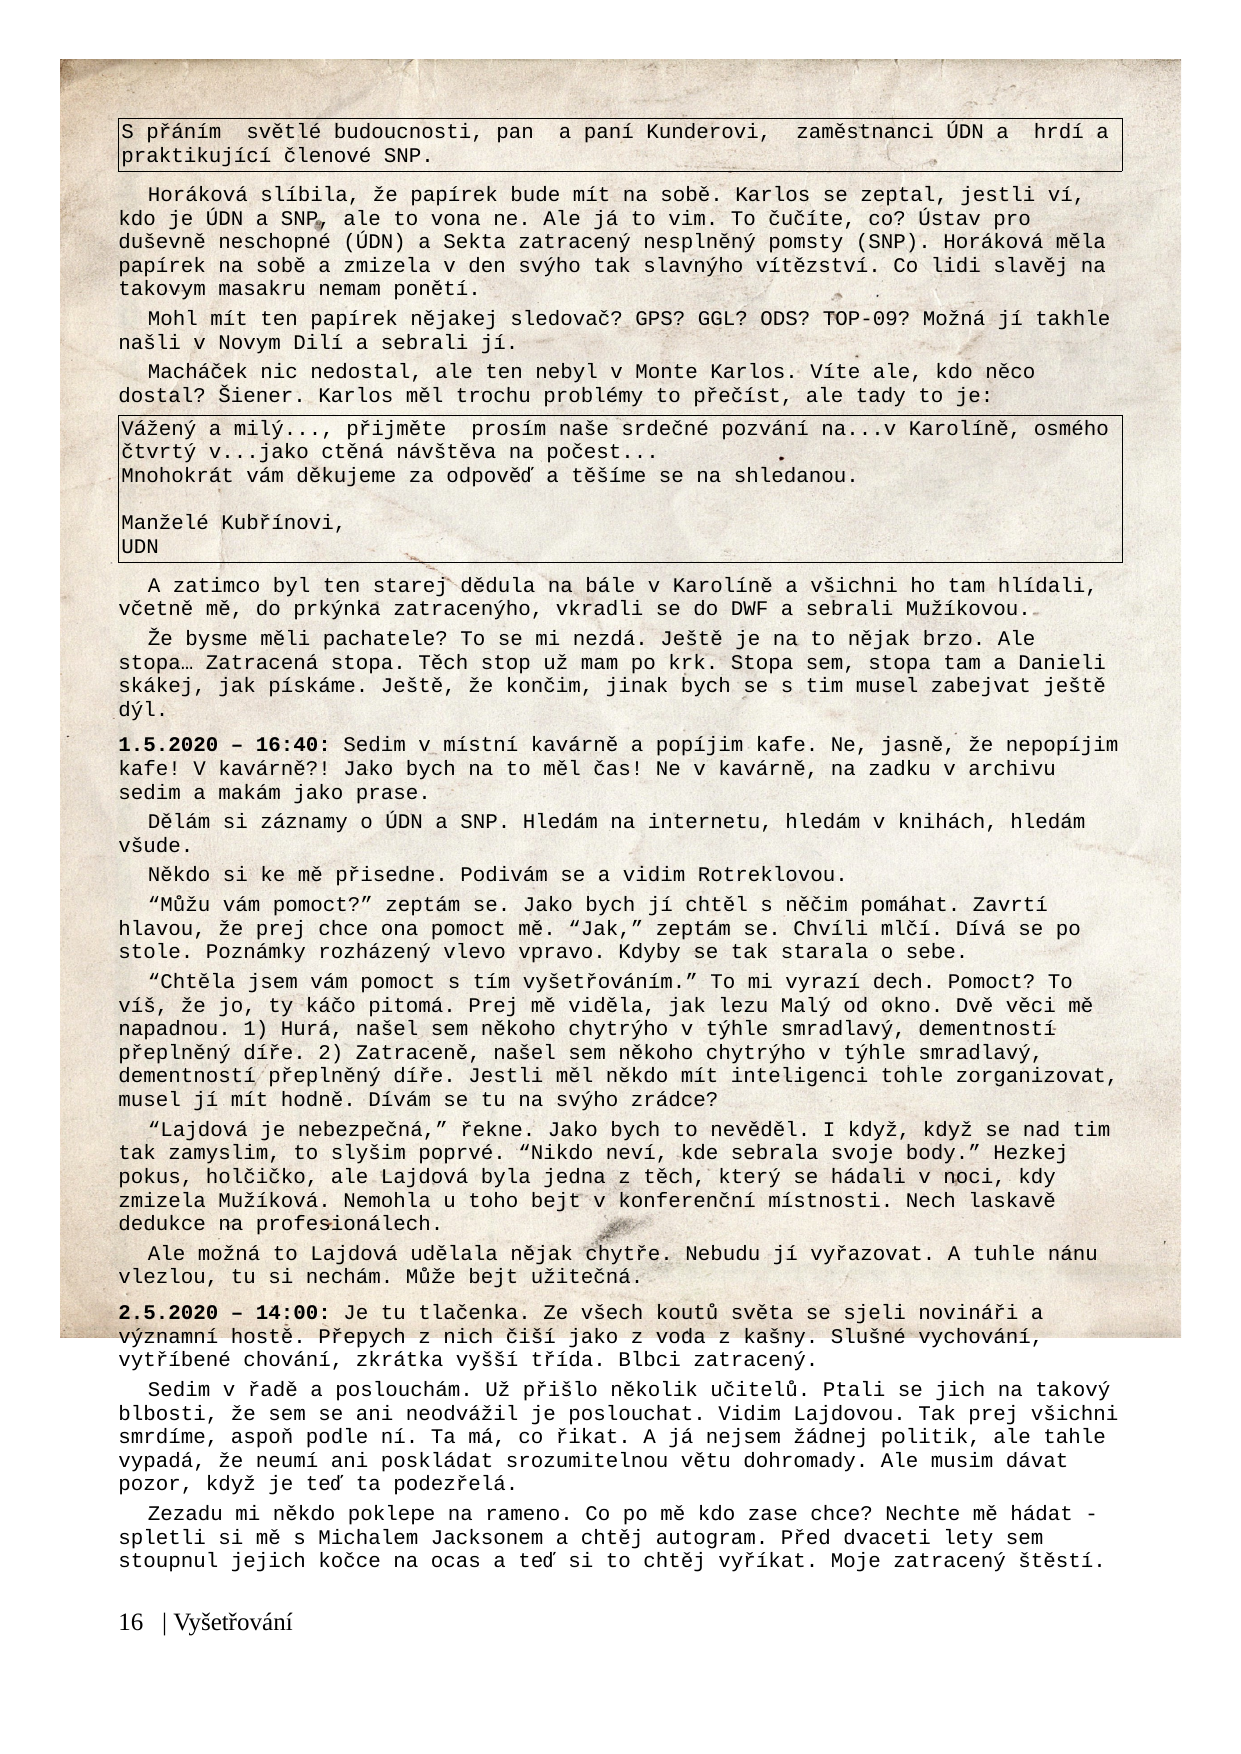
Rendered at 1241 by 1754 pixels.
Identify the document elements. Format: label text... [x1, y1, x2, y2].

text Že bysme měli pachatele? To se mi nezdá. Ještě je na to nějak brzo. Ale stopa… Zatracená stopa. Těch stop už mam po krk. Stopa sem, stopa tam a Danieli skákej, jak pískáme. Ještě, že končim, jinak bych se s tim musel zabejvat ještě dýl. [118, 628, 1122, 723]
text praktikující členové SNP. [119, 142, 1122, 171]
text Macháček nic nedostal, ale ten nebyl v Monte Karlos. Víte ale, kdo něco dostal? Šiener. Karlos měl trochu problémy to přečíst, ale tady to je: [118, 361, 1122, 408]
text Někdo si ke mě přisedne. Podivám se a vidim Rotreklovou. [118, 864, 1122, 888]
text Mnohokrát vám děkujeme za odpověď a těšíme se na shledanou. [119, 462, 1122, 485]
text Manželé Kubřínovi, [119, 509, 1122, 533]
text “Můžu vám pomoct?” zeptám se. Jako bych jí chtěl s něčim pomáhat. Zavrtí hlavou, že prej chce ona pomoct mě. “Jak,” zeptám se. Chvíli mlčí. Dívá se po stole. Poznámky rozházený vlevo vpravo. Kdyby se tak starala o sebe. [118, 894, 1122, 965]
text Mohl mít ten papírek nějakej sledovač? GPS? GGL? ODS? TOP-09? Možná jí takhle našli v Novym Dilí a sebrali jí. [118, 308, 1122, 355]
text 1.5.2020 – 16:40: Sedim v místní kavárně a popíjim kafe. Ne, jasně, že nepopíjim kafe! V kavárně?! Jako bych na to měl čas! Ne v kavárně, na zadku v archivu sedim a makám jako prase. [118, 734, 1122, 805]
text Vážený a milý..., přijměte prosím naše srdečné pozvání na...v Karolíně, osmého čtvrtý v...jako ctěná návštěva na počest... [119, 416, 1122, 462]
text Dělám si záznamy o ÚDN a SNP. Hledám na internetu, hledám v knihách, hledám všude. [118, 811, 1122, 858]
text 2.5.2020 – 14:00: Je tu tlačenka. Ze všech koutů světa se sjeli novináři a významní hostě. Přepych z nich čiší jako z voda z kašny. Slušné vychování, vytříbené chování, zkrátka vyšší třída. Blbci zatracený. [118, 1302, 1122, 1373]
text Ale možná to Lajdová udělala nějak chytře. Nebudu jí vyřazovat. A tuhle nánu vlezlou, tu si nechám. Může bejt užitečná. [118, 1243, 1122, 1290]
text Horáková slíbila, že papírek bude mít na sobě. Karlos se zeptal, jestli ví, kdo je ÚDN a SNP, ale to vona ne. Ale já to vim. To čučíte, co? Ústav pro duševně neschopné (ÚDN) a Sekta zatracený nesplněný pomsty (SNP). Horáková měla papírek na sobě a zmizela v den svýho tak slavnýho vítězství. Co lidi slavěj na takovym masakru nemam ponětí. [118, 184, 1122, 302]
text Zezadu mi někdo poklepe na rameno. Co po mě kdo zase chce? Nechte mě hádat - spletli si mě s Michalem Jacksonem a chtěj autogram. Před dvaceti lety sem stoupnul jejich kočce na ocas a teď si to chtěj vyříkat. Moje zatracený štěstí. [118, 1503, 1122, 1574]
text S přáním světlé budoucnosti, pan a paní Kunderovi, zaměstnanci ÚDN a hrdí a [119, 119, 1122, 142]
text UDN [119, 533, 1122, 562]
text “Chtěla jsem vám pomoct s tím vyšetřováním.” To mi vyrazí dech. Pomoct? To víš, že jo, ty káčo pitomá. Prej mě viděla, jak lezu Malý od okno. Dvě věci mě napadnou. 1) Hurá, našel sem někoho chytrýho v týhle smradlavý, dementností přeplněný díře. 2) Zatraceně, našel sem někoho chytrýho v týhle smradlavý, dementností přeplněný díře. Jestli měl někdo mít inteligenci tohle zorganizovat, musel jí mít hodně. Dívám se tu na svýho zrádce? [118, 971, 1122, 1113]
text “Lajdová je nebezpečná,” řekne. Jako bych to nevěděl. I když, když se nad tim tak zamyslim, to slyšim poprvé. “Nikdo neví, kde sebrala svoje body.” Hezkej pokus, holčičko, ale Lajdová byla jedna z těch, který se hádali v noci, kdy zmizela Mužíková. Nemohla u toho bejt v konferenční místnosti. Nech laskavě dedukce na profesionálech. [118, 1119, 1122, 1237]
text Sedim v řadě a poslouchám. Už přišlo několik učitelů. Ptali se jich na takový blbosti, že sem se ani neodvážil je poslouchat. Vidim Lajdovou. Tak prej všichni smrdíme, aspoň podle ní. Ta má, co řikat. A já nejsem žádnej politik, ale tahle vypadá, že neumí ani poskládat srozumitelnou větu dohromady. Ale musim dávat pozor, když je teď ta podezřelá. [118, 1379, 1122, 1497]
text A zatimco byl ten starej dědula na bále v Karolíně a všichni ho tam hlídali, včetně mě, do prkýnka zatracenýho, vkradli se do DWF a sebrali Mužíkovou. [118, 575, 1122, 622]
